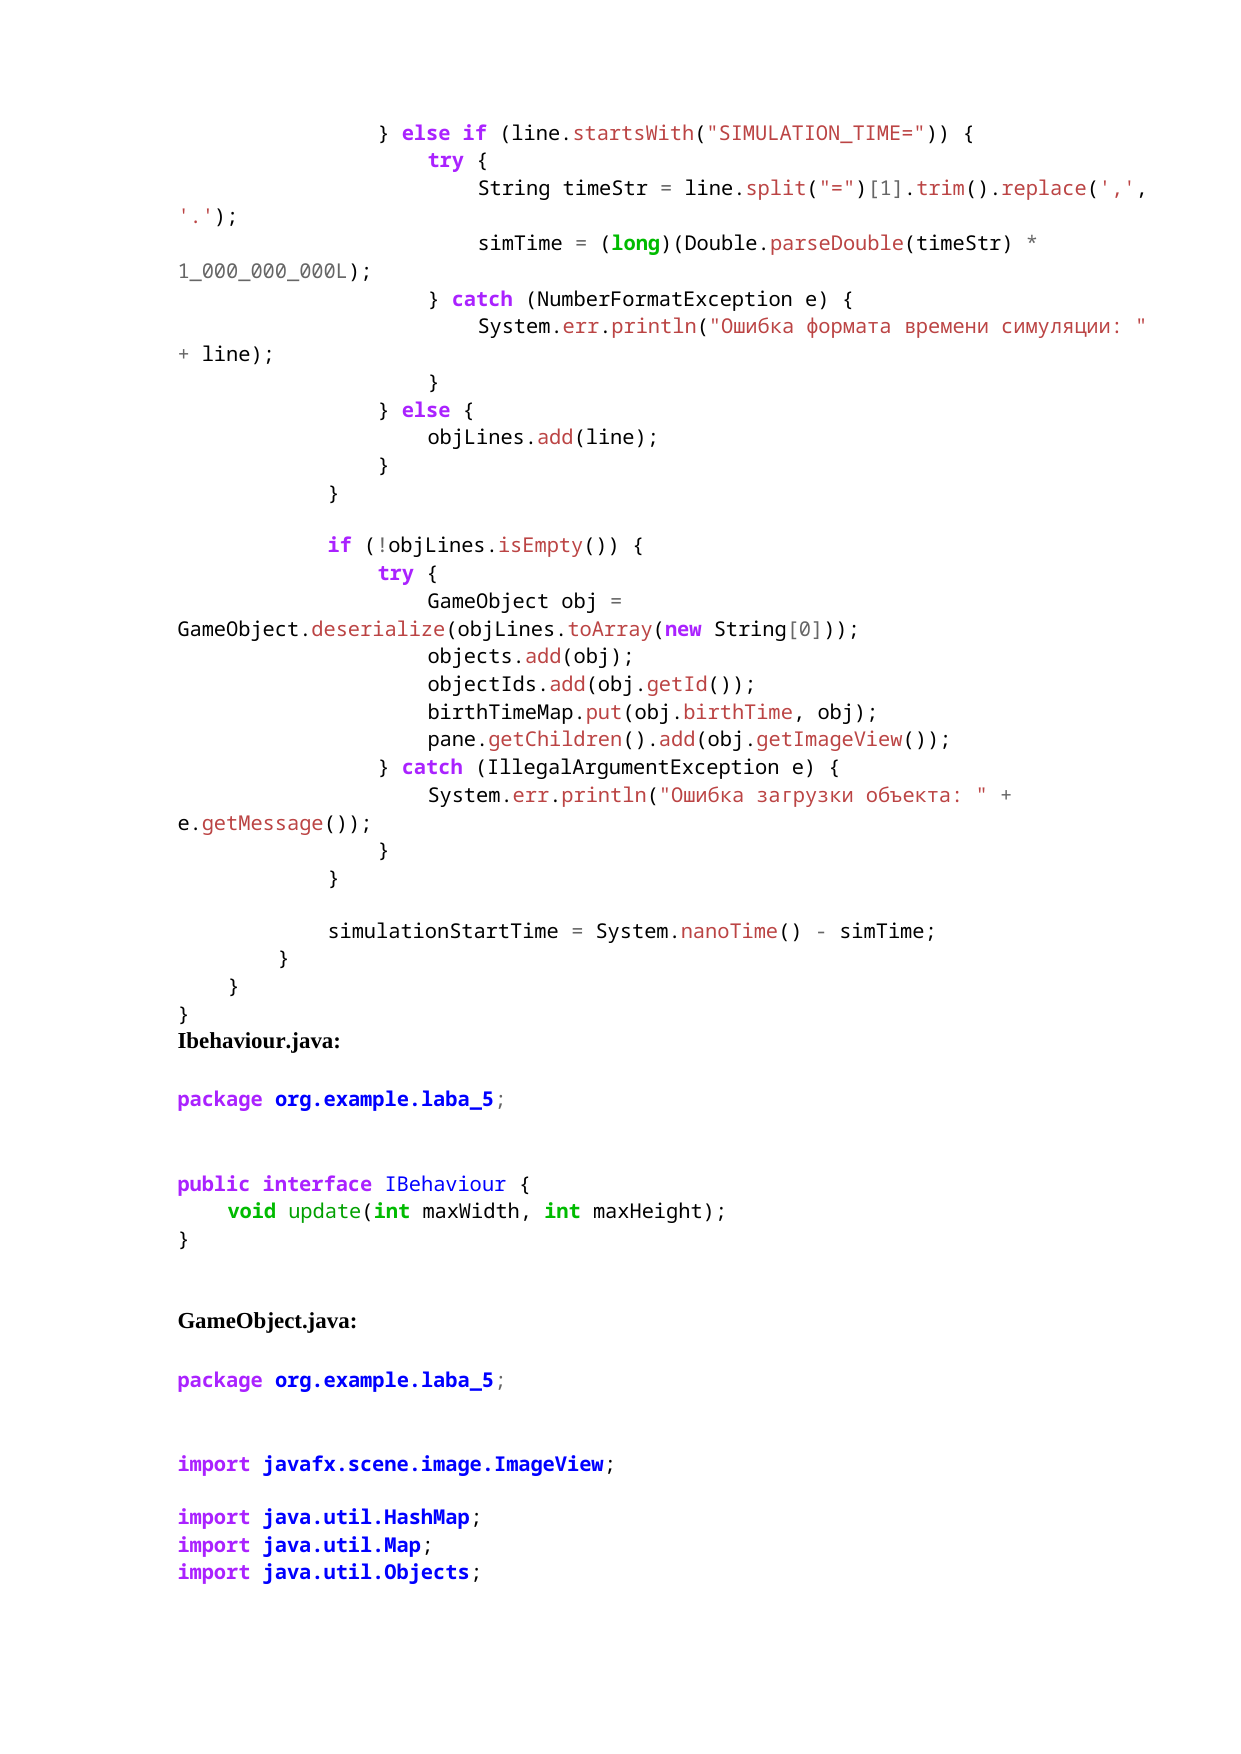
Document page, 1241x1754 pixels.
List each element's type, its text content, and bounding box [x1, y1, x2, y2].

text } [177, 836, 1152, 863]
text GameObject obj = GameObject.deserialize(objLines.toArray(new String[0])); [177, 586, 1152, 642]
text import java.util.Map; [177, 1530, 1152, 1558]
text import java.util.Objects; [177, 1558, 1152, 1586]
text } [177, 1225, 1152, 1252]
text String timeStr = line.split("=")[1].trim().replace(',', '.'); [177, 173, 1152, 229]
text void update(int maxWidth, int maxHeight); [177, 1197, 1152, 1225]
text } [177, 972, 1152, 999]
text package org.example.laba_5; [177, 1365, 1152, 1393]
text } [177, 999, 1152, 1027]
text birthTimeMap.put(obj.birthTime, obj); [177, 697, 1152, 725]
text try { [177, 146, 1152, 173]
text System.err.println("Ошибка формата времени симуляции: " + line); [177, 312, 1152, 367]
text objLines.add(line); [177, 423, 1152, 451]
text Ibehaviour.java: [177, 1027, 1152, 1053]
text } else { [177, 395, 1152, 423]
text import javafx.scene.image.ImageView; [177, 1450, 1152, 1477]
text } [177, 944, 1152, 972]
text } [177, 863, 1152, 891]
text } [177, 367, 1152, 395]
text pane.getChildren().add(obj.getImageView()); [177, 725, 1152, 753]
text } catch (NumberFormatException e) { [177, 284, 1152, 312]
text System.err.println("Ошибка загрузки объекта: " + e.getMessage()); [177, 780, 1152, 836]
text if (!objLines.isEmpty()) { [177, 531, 1152, 559]
text objects.add(obj); [177, 642, 1152, 669]
text simulationStartTime = System.nanoTime() - simTime; [177, 916, 1152, 944]
text try { [177, 559, 1152, 586]
text } [177, 451, 1152, 478]
text } [177, 478, 1152, 506]
text } else if (line.startsWith("SIMULATION_TIME=")) { [177, 118, 1152, 146]
text } catch (IllegalArgumentException e) { [177, 753, 1152, 780]
text GameObject.java: [177, 1307, 1152, 1334]
text public interface IBehaviour { [177, 1169, 1152, 1197]
text objectIds.add(obj.getId()); [177, 669, 1152, 697]
text package org.example.laba_5; [177, 1085, 1152, 1113]
text import java.util.HashMap; [177, 1502, 1152, 1530]
text simTime = (long)(Double.parseDouble(timeStr) * 1_000_000_000L); [177, 229, 1152, 284]
